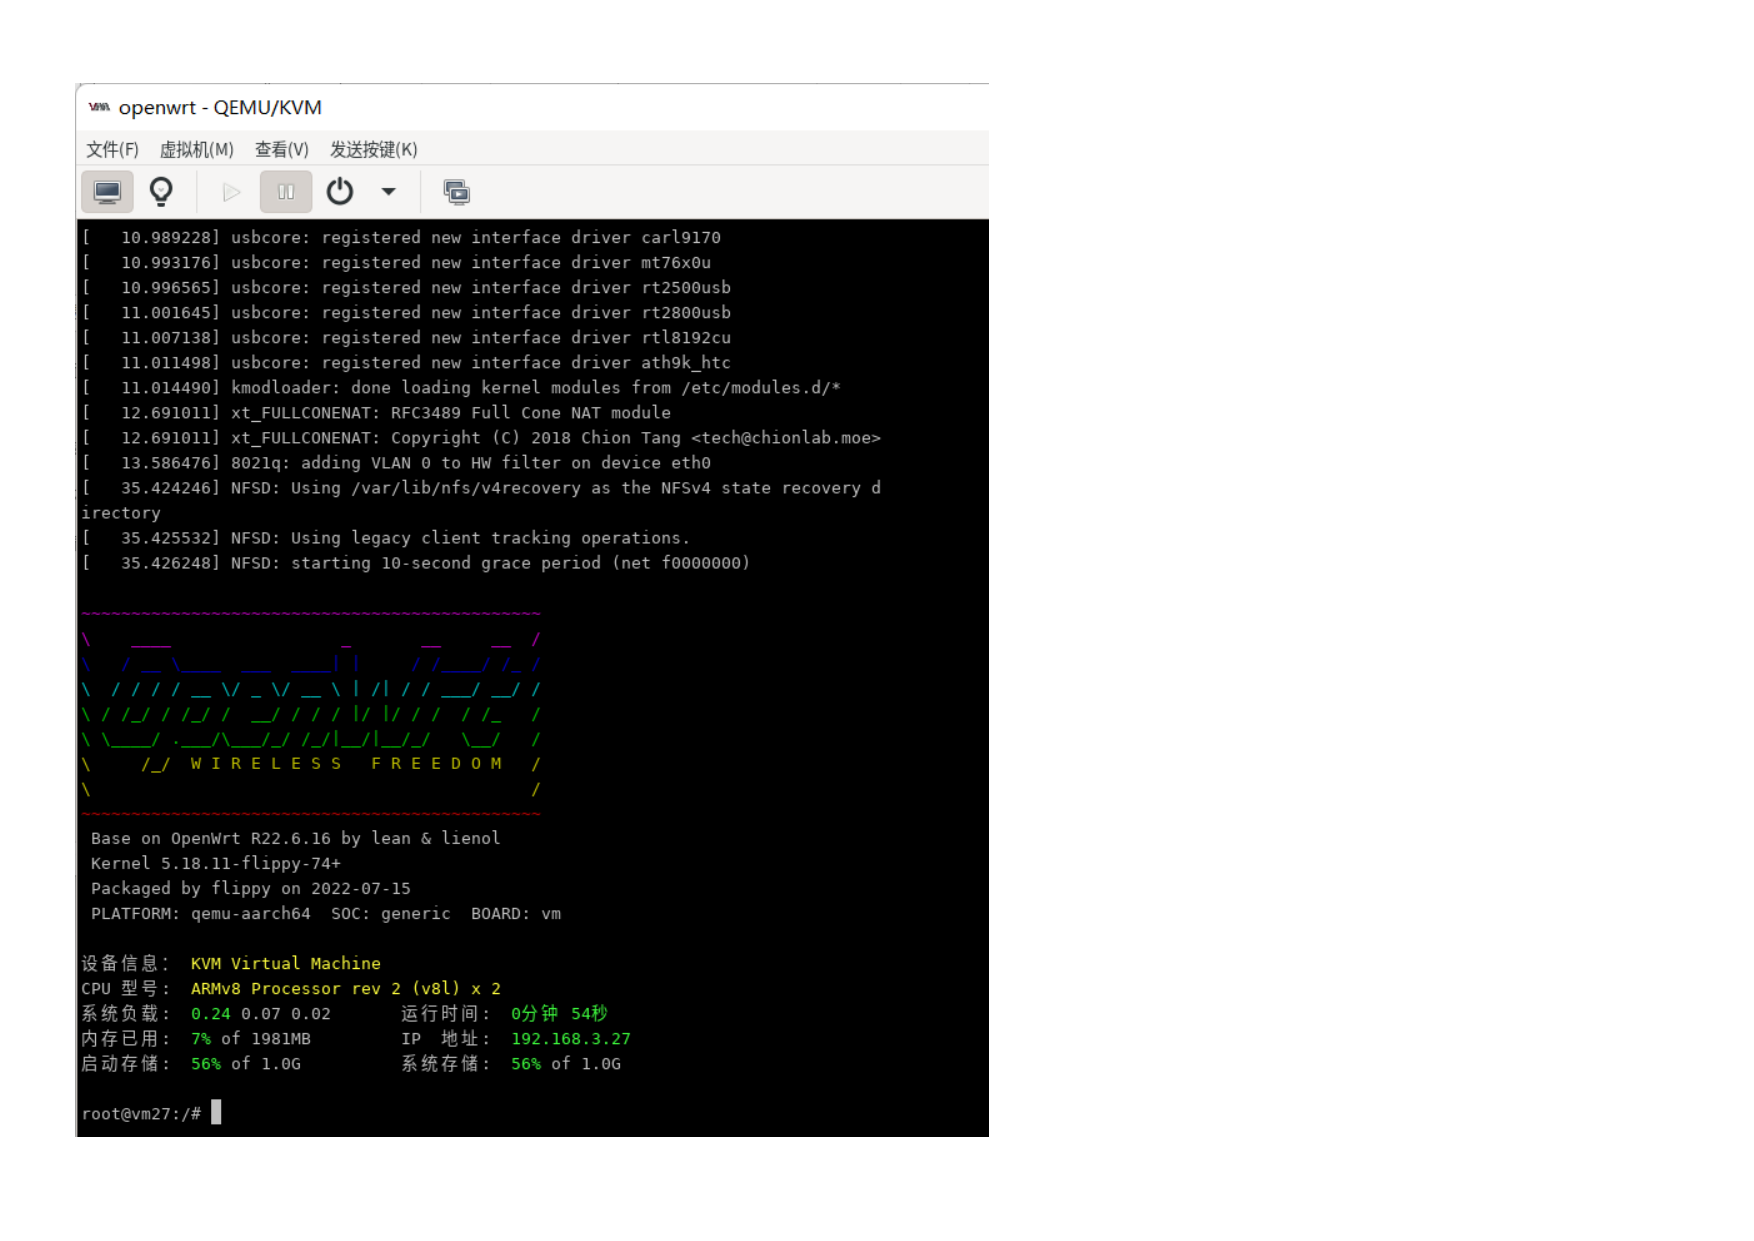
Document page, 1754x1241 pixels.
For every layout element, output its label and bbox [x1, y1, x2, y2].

picture [75, 83, 989, 1137]
